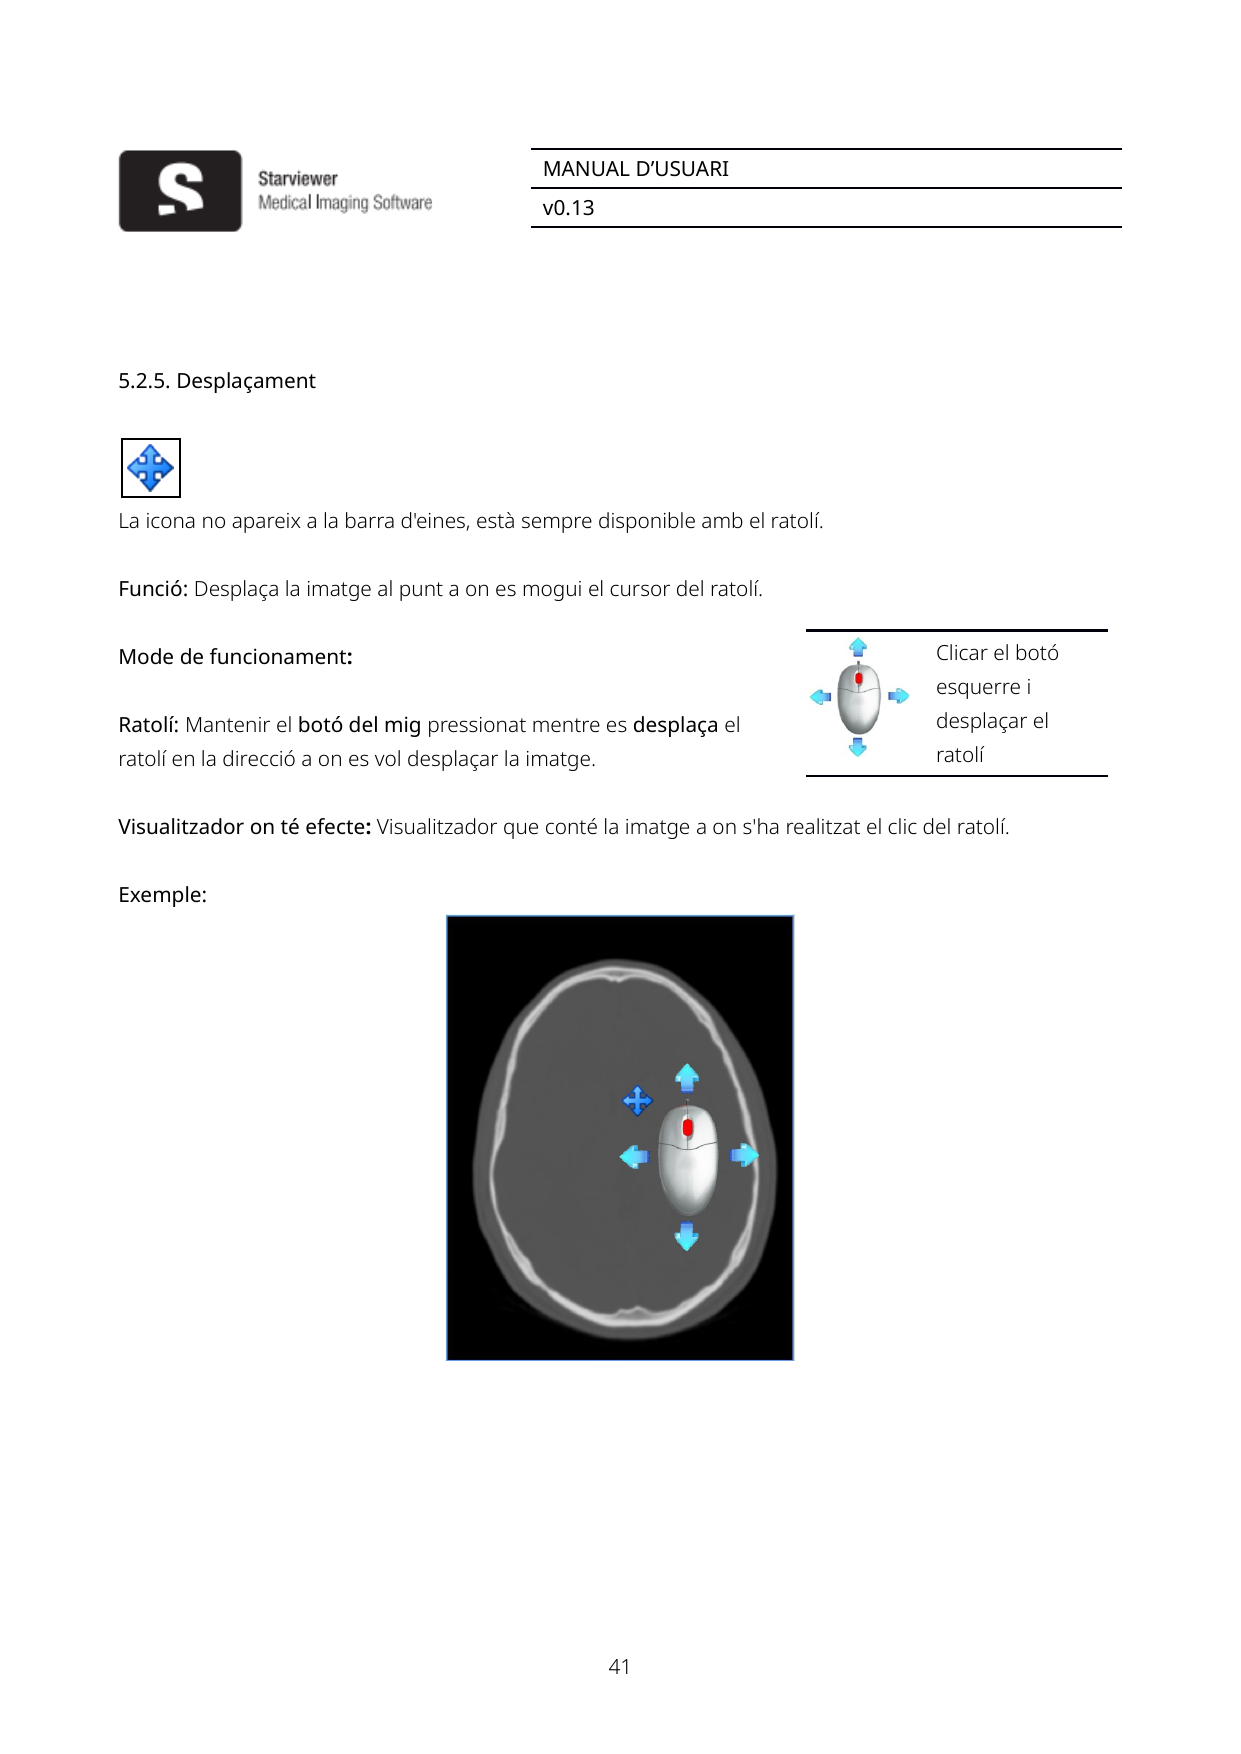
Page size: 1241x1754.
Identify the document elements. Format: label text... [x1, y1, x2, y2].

text Ratolí: Mantenir el botó del mig pressionat mentre es desplaça el ratolí en la direcció a on es vol desplaçar la imatge. [118, 710, 806, 773]
table_header Clicar el botó esquerre i desplaçar el ratolí [936, 632, 1107, 774]
picture [127, 444, 174, 492]
subtitle Desplaçament [118, 366, 1122, 395]
text [1107, 642, 1122, 670]
text Mode de funcionament: [118, 642, 806, 670]
text Exemple: [118, 880, 1122, 909]
text Funció: Desplaça la imatge al punt a on es mogui el cursor del ratolí. [118, 574, 1122, 602]
picture [445, 914, 795, 1361]
table_header [806, 632, 936, 774]
text La icona no apareix a la barra d'eines, està sempre disponible amb el ratolí. [118, 506, 1122, 534]
picture [809, 637, 910, 757]
text Visualitzador on té efecte: Visualitzador que conté la imatge a on s'ha realitzat el clic del ratolí. [118, 812, 1122, 841]
